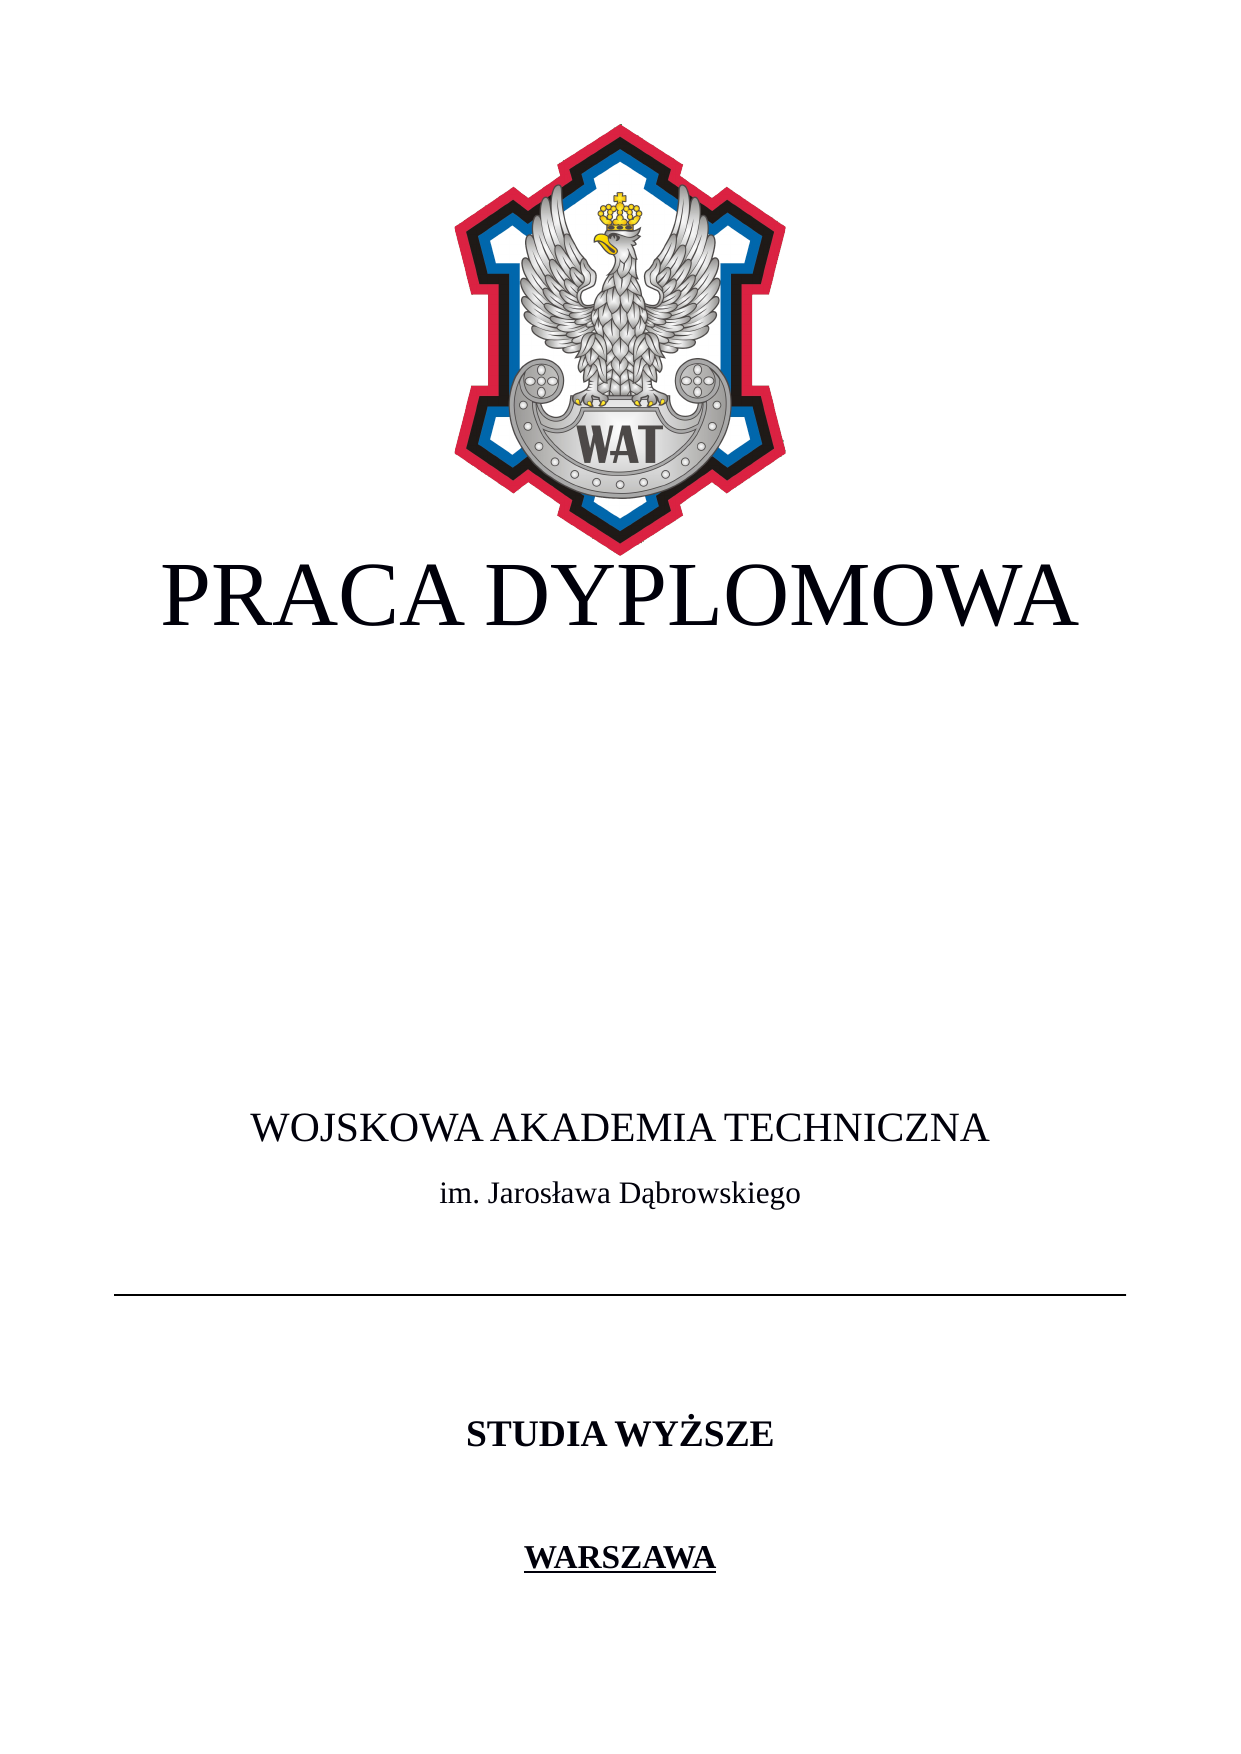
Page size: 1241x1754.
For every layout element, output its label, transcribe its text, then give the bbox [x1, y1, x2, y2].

text im. Jarosława Dąbrowskiego [118, 1174, 1122, 1211]
text WOJSKOWA AKADEMIA TECHNICZNA [118, 1102, 1122, 1150]
text WARSZAWA [118, 1538, 1122, 1576]
text PRACA DYPLOMOWA [118, 540, 1122, 645]
picture [454, 124, 786, 556]
text STUDIA WYŻSZE [118, 1411, 1122, 1454]
